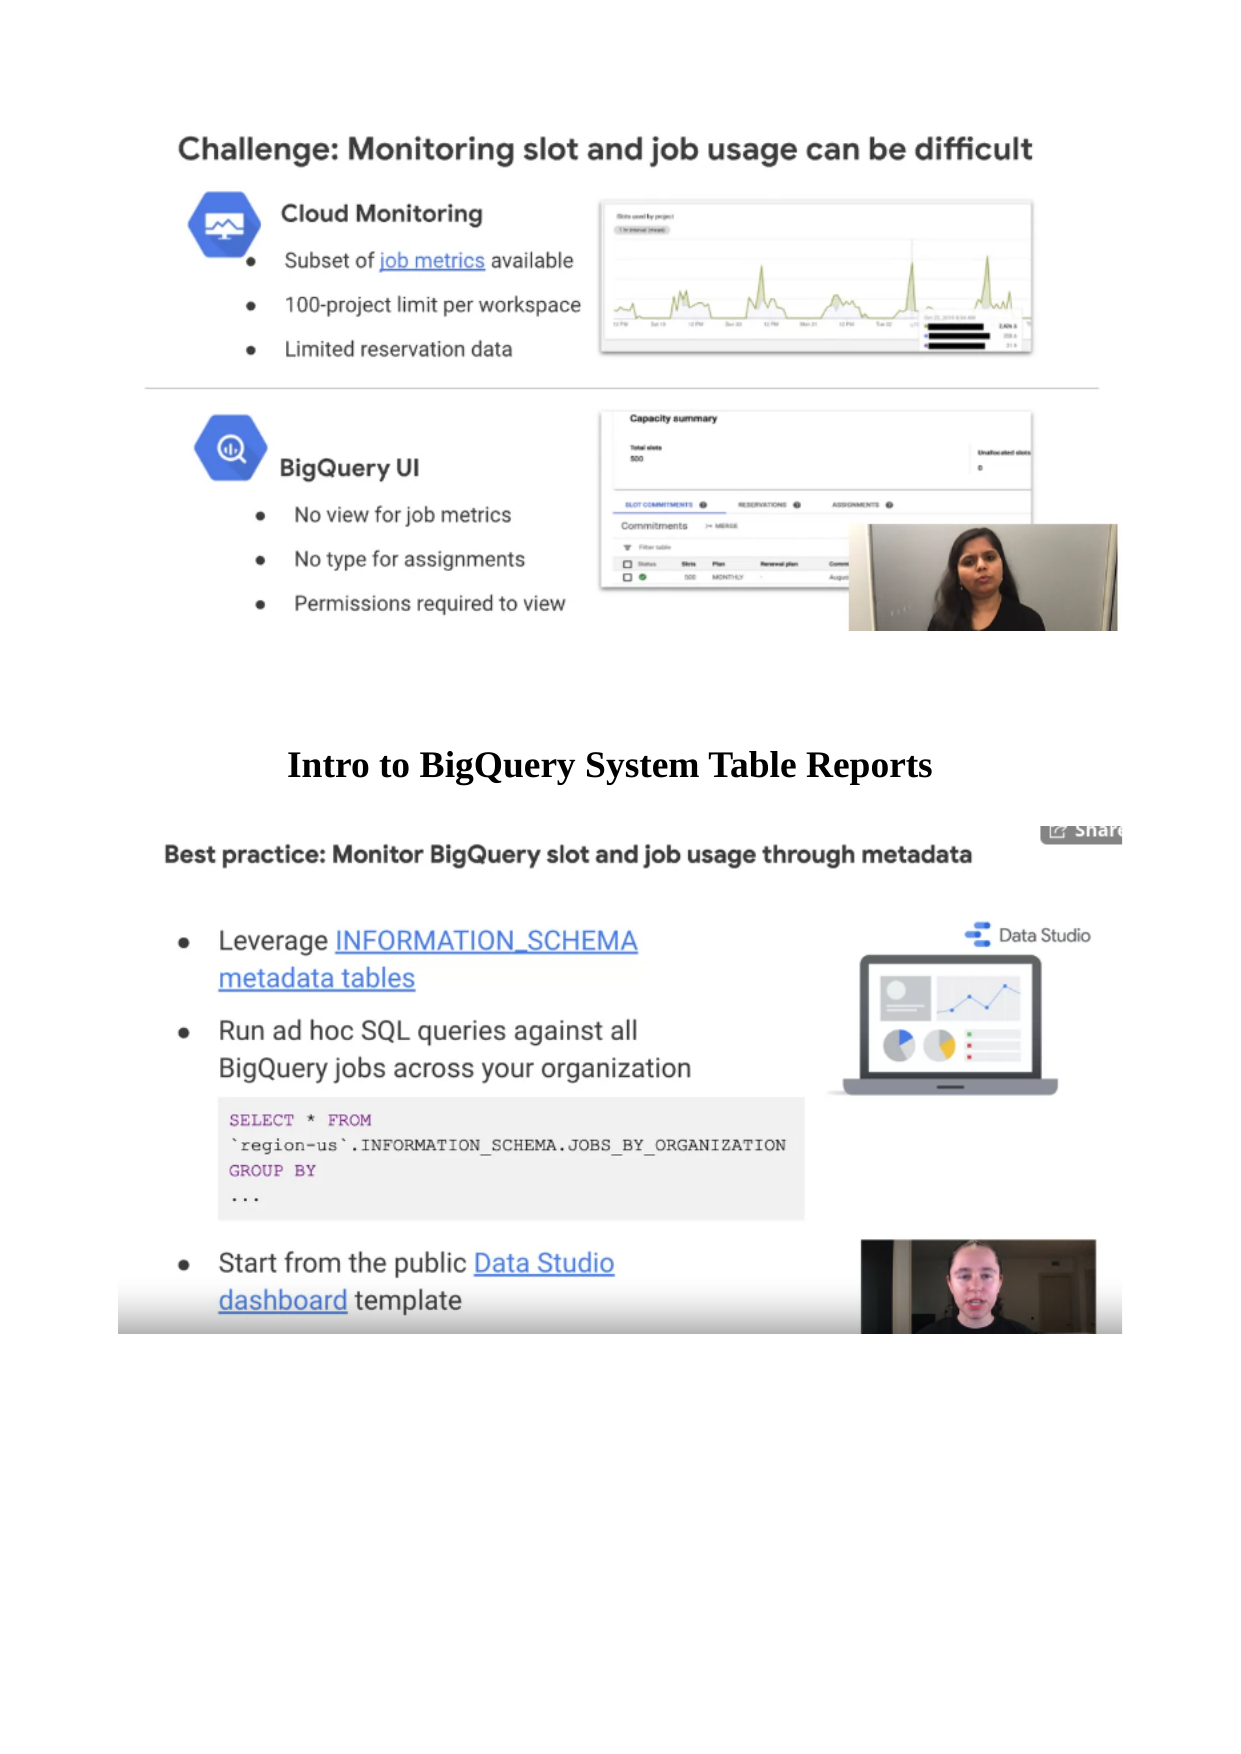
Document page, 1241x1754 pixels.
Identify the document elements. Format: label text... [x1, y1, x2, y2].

subtitle Intro to BigQuery System Table Reports [118, 742, 1122, 785]
picture [118, 826, 1123, 1334]
picture [118, 118, 1123, 631]
